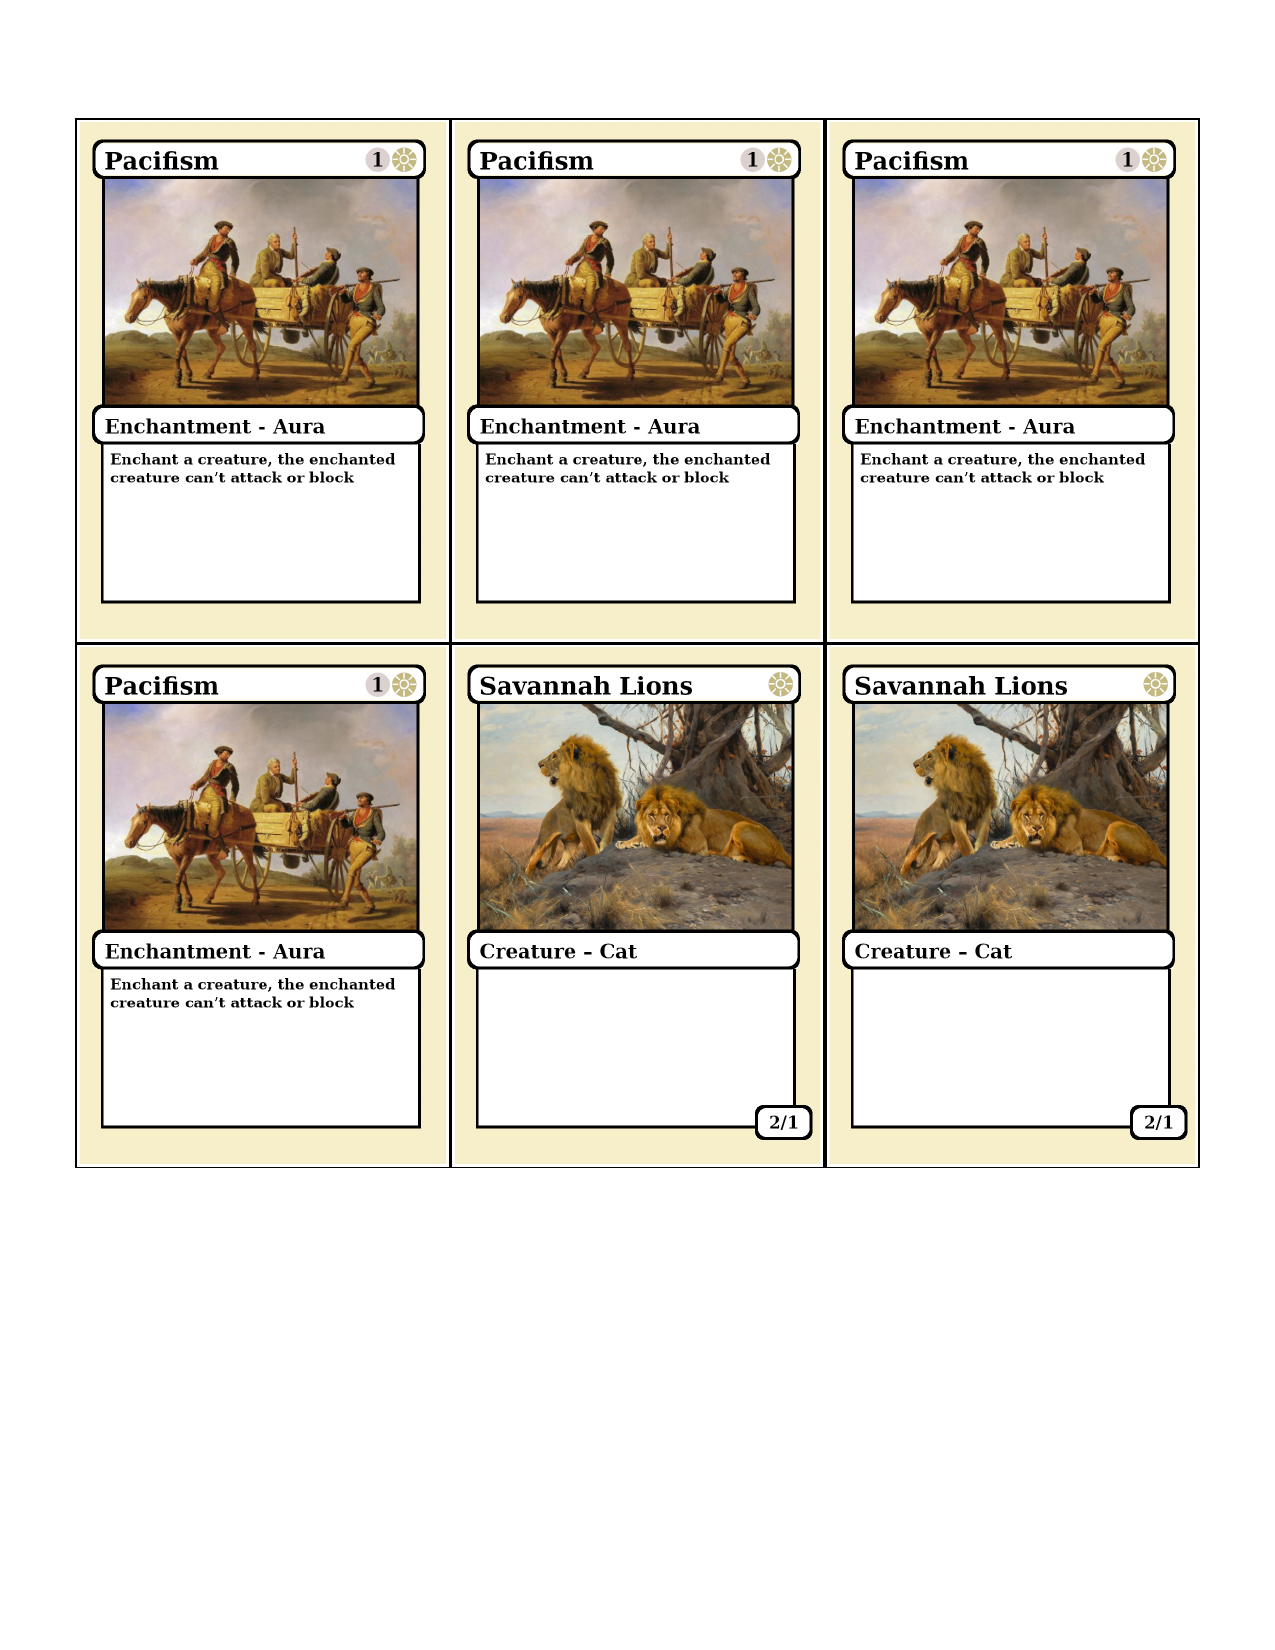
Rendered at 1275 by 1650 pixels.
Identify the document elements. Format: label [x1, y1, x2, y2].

picture [79, 647, 446, 1164]
picture [829, 647, 1196, 1164]
picture [79, 122, 446, 639]
picture [454, 647, 821, 1164]
picture [454, 122, 821, 639]
picture [829, 122, 1196, 639]
